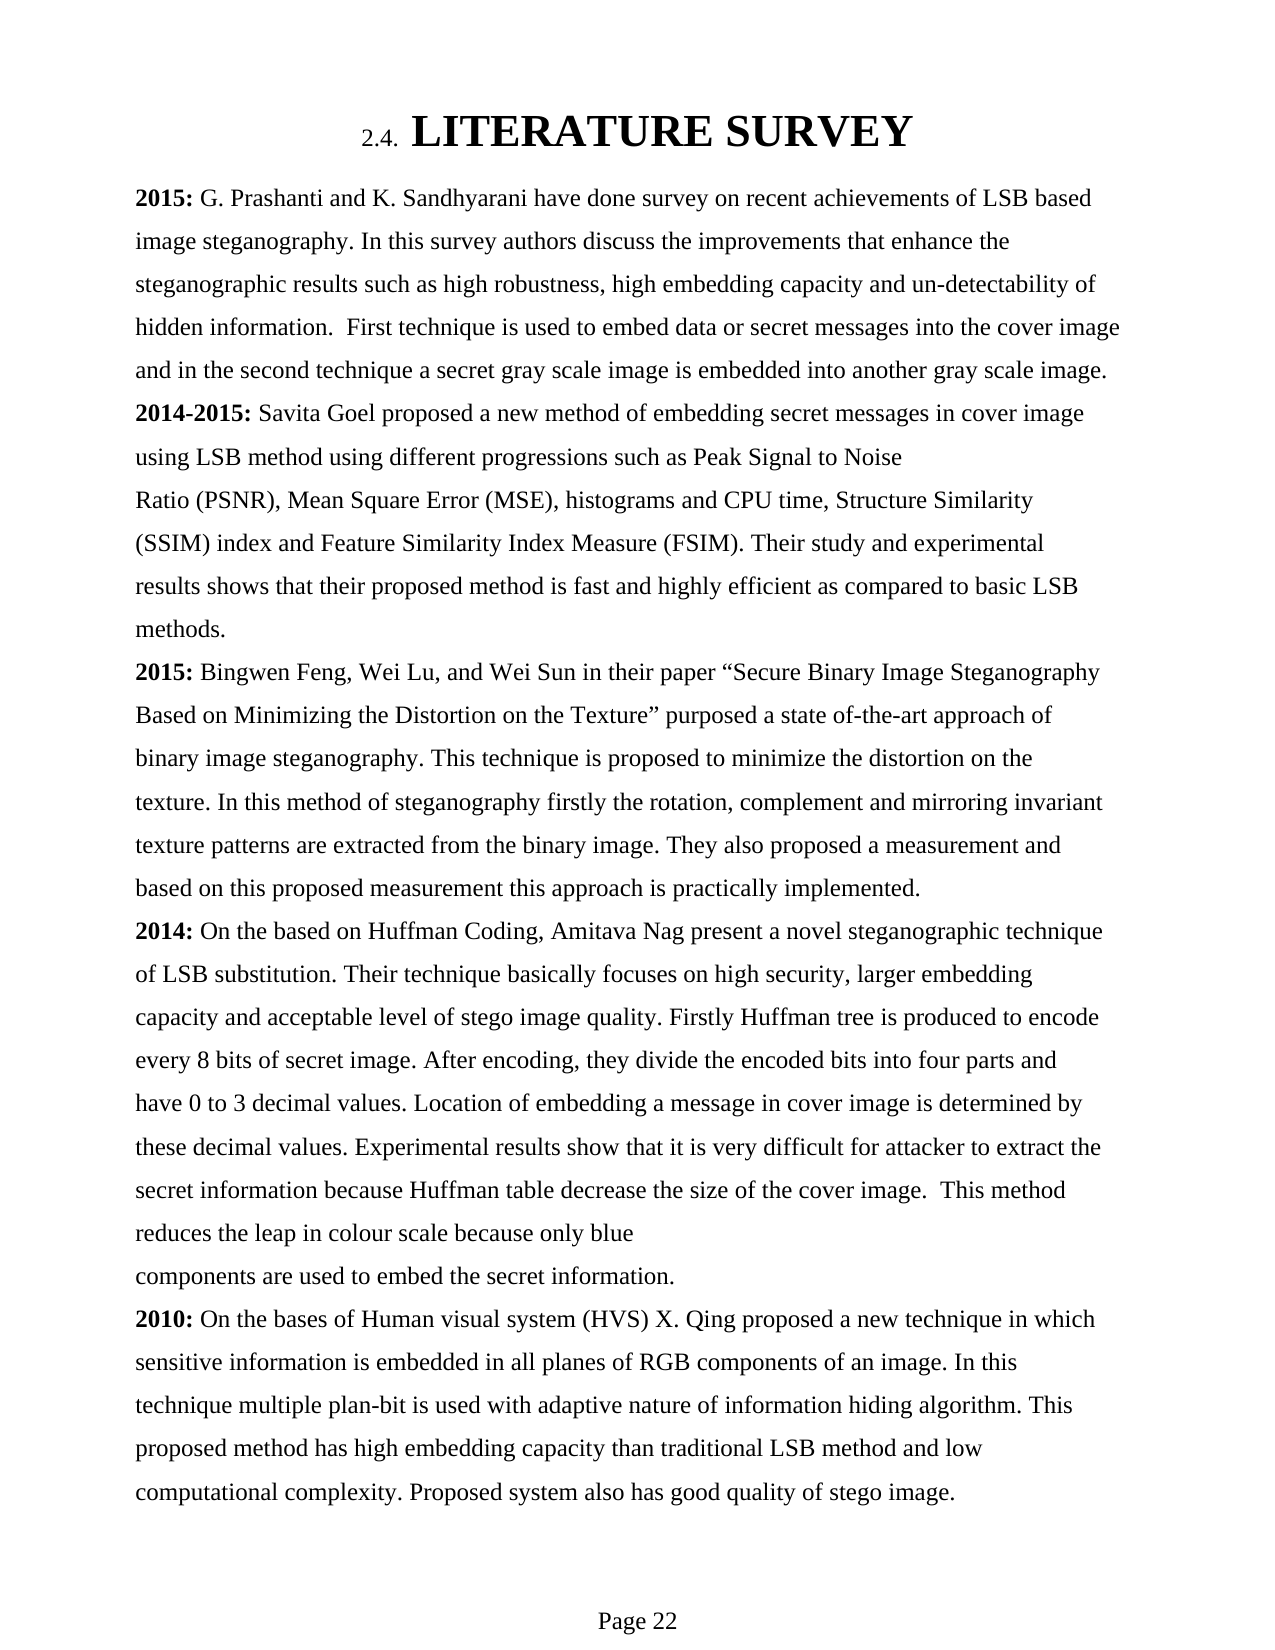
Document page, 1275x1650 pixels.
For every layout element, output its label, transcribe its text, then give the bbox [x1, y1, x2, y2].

text 2014: On the based on Huffman Coding, Amitava Nag present a novel steganographic technique [135, 916, 1140, 945]
text (SSIM) index and Feature Similarity Index Measure (FSIM). Their study and experimental [135, 528, 1140, 557]
text secret information because Huffman table decrease the size of the cover image. This method reduces the leap in colour scale because only blue [135, 1175, 1140, 1247]
text every 8 bits of secret image. After encoding, they divide the encoded bits into four parts and [135, 1045, 1140, 1074]
text using LSB method using different progressions such as Peak Signal to Noise [135, 442, 1140, 470]
text steganographic results such as high robustness, high embedding capacity and un-detectability of [135, 269, 1140, 298]
text have 0 to 3 decimal values. Location of embedding a message in cover image is determined by [135, 1088, 1140, 1117]
text results shows that their proposed method is fast and highly efficient as compared to basic LSB [135, 571, 1140, 600]
text computational complexity. Proposed system also has good quality of stego image. [135, 1477, 1140, 1505]
text 2015: G. Prashanti and K. Sandhyarani have done survey on recent achievements of LSB based [135, 183, 1140, 212]
text capacity and acceptable level of stego image quality. Firstly Huffman tree is produced to encode [135, 1002, 1140, 1031]
text 2.4. LITERATURE SURVEY [135, 104, 1140, 156]
text sensitive information is embedded in all planes of RGB components of an image. In this [135, 1347, 1140, 1376]
text 2014-2015: Savita Goel proposed a new method of embedding secret messages in cover image [135, 398, 1140, 427]
text technique multiple plan-bit is used with adaptive nature of information hiding algorithm. This [135, 1390, 1140, 1419]
text components are used to embed the secret information. [135, 1261, 1140, 1290]
text binary image steganography. This technique is proposed to minimize the distortion on the [135, 743, 1140, 772]
text texture patterns are extracted from the binary image. They also proposed a measurement and [135, 830, 1140, 858]
text image steganography. In this survey authors discuss the improvements that enhance the [135, 226, 1140, 255]
text Ratio (PSNR), Mean Square Error (MSE), histograms and CPU time, Structure Similarity [135, 485, 1140, 513]
text these decimal values. Experimental results show that it is very difficult for attacker to extract the [135, 1132, 1140, 1160]
text of LSB substitution. Their technique basically focuses on high security, larger embedding [135, 959, 1140, 988]
text proposed method has high embedding capacity than traditional LSB method and low [135, 1433, 1140, 1462]
text texture. In this method of steganography firstly the rotation, complement and mirroring invariant [135, 787, 1140, 815]
text hidden information. First technique is used to embed data or secret messages into the cover image and in the second technique a secret gray scale image is embedded into another gray scale image. [135, 312, 1140, 384]
text based on this proposed measurement this approach is practically implemented. [135, 873, 1140, 902]
text 2010: On the bases of Human visual system (HVS) X. Qing proposed a new technique in which [135, 1304, 1140, 1333]
text methods. [135, 614, 1140, 643]
text 2015: Bingwen Feng, Wei Lu, and Wei Sun in their paper “Secure Binary Image Steganography [135, 657, 1140, 686]
text Based on Minimizing the Distortion on the Texture” purposed a state of-the-art approach of [135, 700, 1140, 729]
